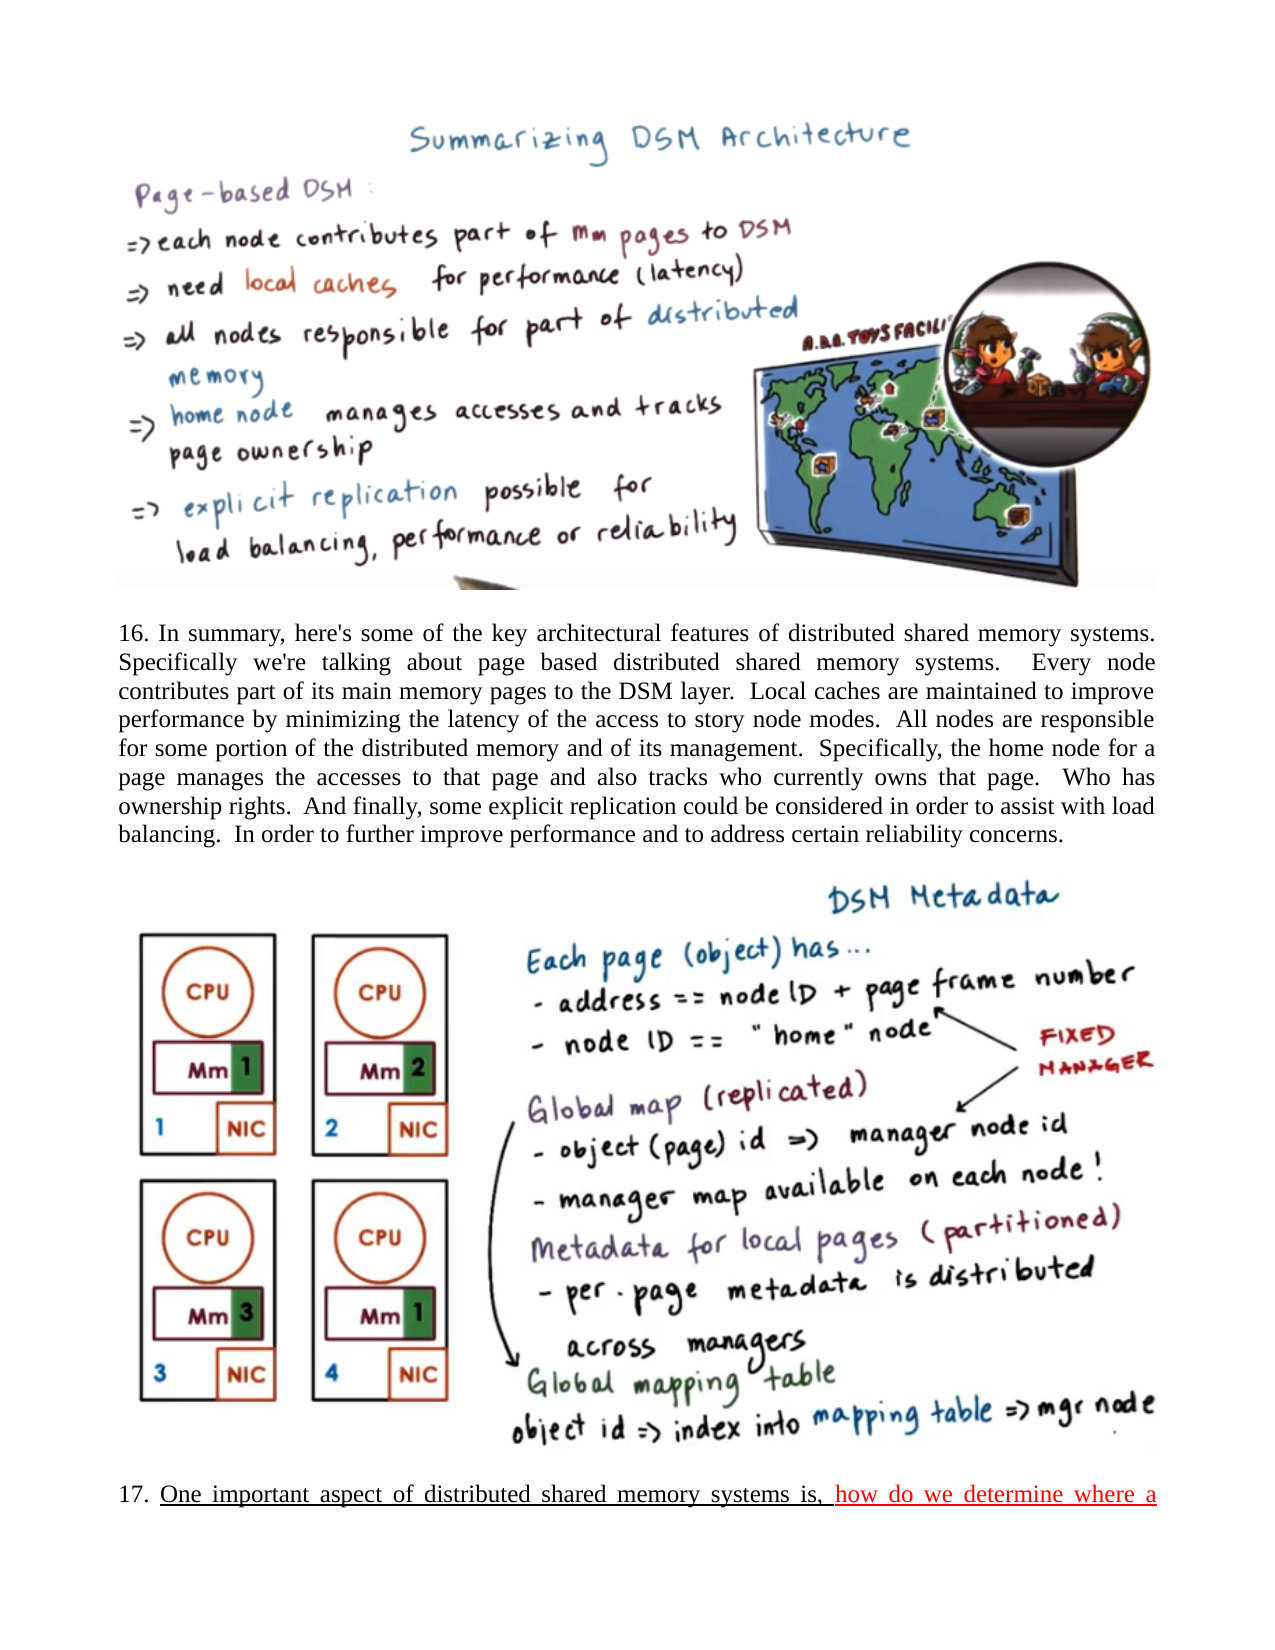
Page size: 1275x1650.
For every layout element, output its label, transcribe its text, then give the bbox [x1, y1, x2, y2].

picture [118, 118, 1157, 590]
picture [118, 877, 1157, 1451]
text 16. In summary, here's some of the key architectural features of distributed shared memory systems. Specifically we're talking about page based distributed shared memory systems. Every node contributes part of its main memory pages to the DSM layer. Local caches are maintained to improve performance by minimizing the latency of the access to story node modes. All nodes are responsible for some portion of the distributed memory and of its management. Specifically, the home node for a page manages the accesses to that page and also tracks who currently owns that page. Who has ownership rights. And finally, some explicit replication could be considered in order to assist with load balancing. In order to further improve performance and to address certain reliability concerns. [118, 618, 1157, 848]
text 17. One important aspect of distributed shared memory systems is, how do we determine where a [118, 1479, 1157, 1508]
